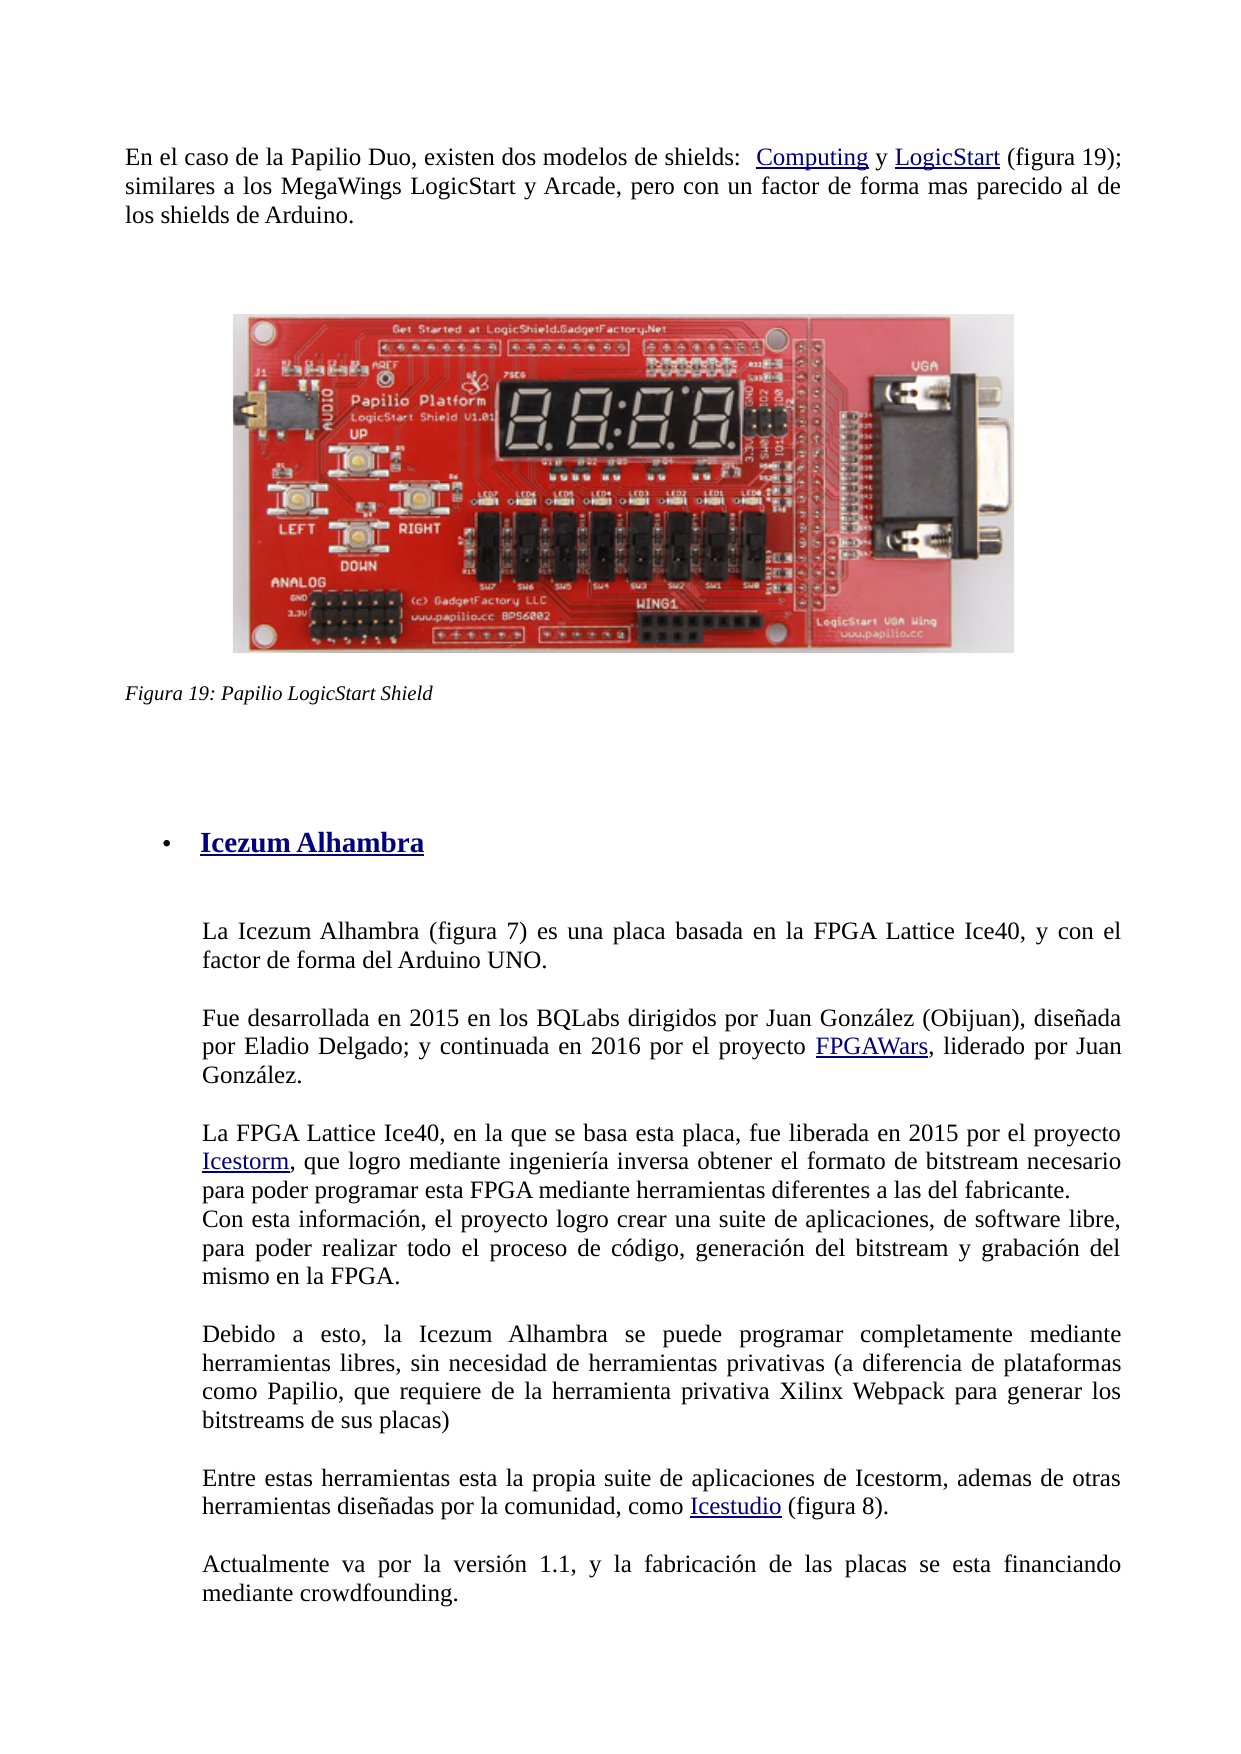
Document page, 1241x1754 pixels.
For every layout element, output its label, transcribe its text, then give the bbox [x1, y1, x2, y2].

text Fue desarrollada en 2015 en los BQLabs dirigidos por Juan González (Obijuan), diseñada por Eladio Delgado; y continuada en 2016 por el proyecto FPGAWars, liderado por Juan González. [202, 1003, 1122, 1089]
text La FPGA Lattice Ice40, en la que se basa esta placa, fue liberada en 2015 por el proyecto Icestorm, que logro mediante ingeniería inversa obtener el formato de bitstream necesario para poder programar esta FPGA mediante herramientas diferentes a las del fabricante. [202, 1118, 1122, 1204]
text Actualmente va por la versión 1.1, y la fabricación de las placas se esta financiando mediante crowdfounding. [202, 1549, 1122, 1606]
text Figura 19: Papilio LogicStart Shield [125, 681, 1122, 705]
list Icezum Alhambra [162, 825, 1122, 859]
text Entre estas herramientas esta la propia suite de aplicaciones de Icestorm, ademas de otras herramientas diseñadas por la comunidad, como Icestudio (figura 8). [202, 1463, 1122, 1520]
text Con esta información, el proyecto logro crear una suite de aplicaciones, de software libre, para poder realizar todo el proceso de código, generación del bitstream y grabación del mismo en la FPGA. [202, 1204, 1122, 1290]
picture [232, 314, 1015, 653]
text La Icezum Alhambra (figura 7) es una placa basada en la FPGA Lattice Ice40, y con el factor de forma del Arduino UNO. [202, 916, 1122, 974]
text Debido a esto, la Icezum Alhambra se puede programar completamente mediante herramientas libres, sin necesidad de herramientas privativas (a diferencia de plataformas como Papilio, que requiere de la herramienta privativa Xilinx Webpack para generar los bitstreams de sus placas) [202, 1319, 1122, 1434]
text En el caso de la Papilio Duo, existen dos modelos de shields: Computing y LogicStart (figura 19); similares a los MegaWings LogicStart y Arcade, pero con un factor de forma mas parecido al de los shields de Arduino. [125, 142, 1122, 228]
